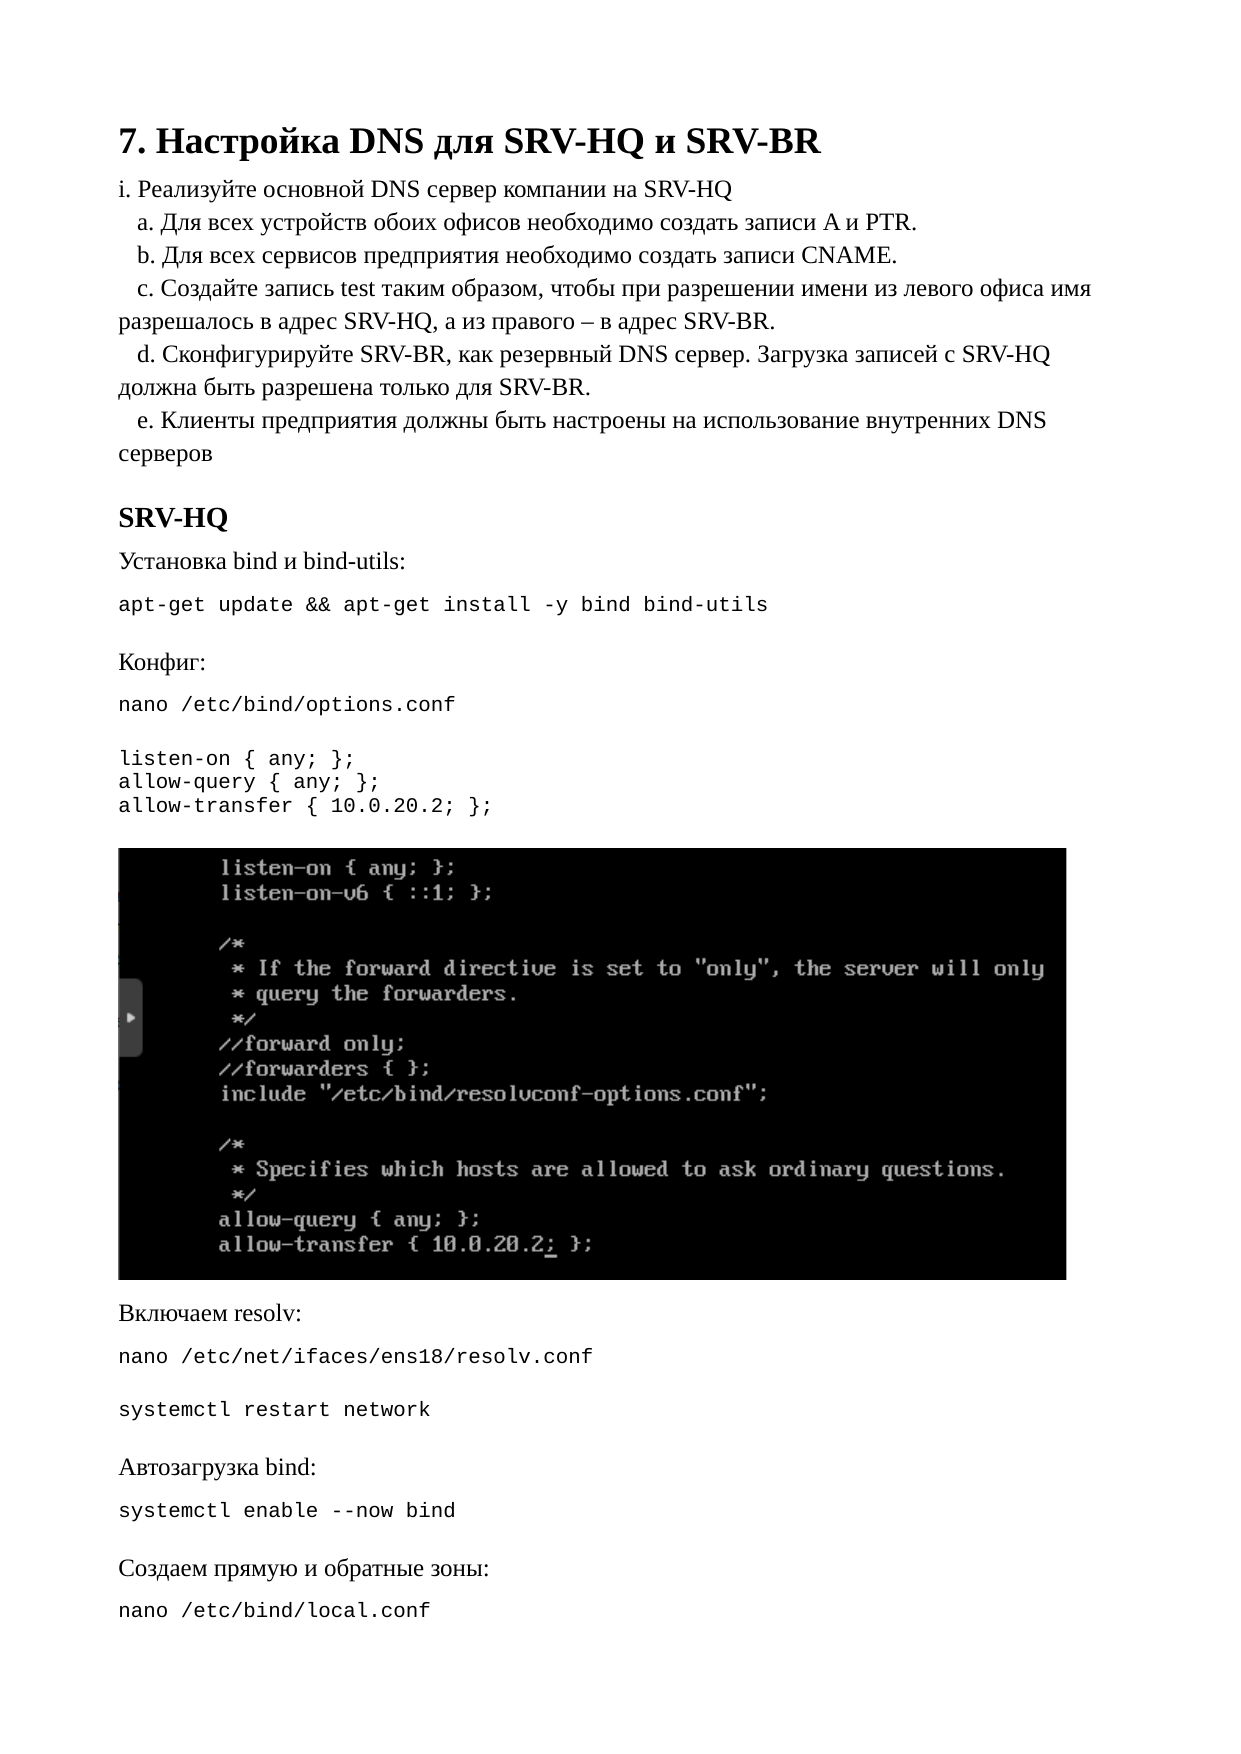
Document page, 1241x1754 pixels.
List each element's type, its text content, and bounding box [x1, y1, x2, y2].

text nano /etc/bind/options.conf [118, 694, 1122, 718]
text listen-on { any; }; [118, 748, 1122, 771]
text allow-transfer { 10.0.20.2; }; [118, 795, 1122, 818]
text systemctl restart network [118, 1399, 1122, 1422]
text Создаем прямую и обратные зоны: [118, 1553, 1122, 1581]
text nano /etc/bind/local.conf [118, 1600, 1122, 1624]
text systemctl enable --now bind [118, 1499, 1122, 1523]
subtitle 7. Настройка DNS для SRV-HQ и SRV-BR [118, 118, 1122, 161]
picture [118, 848, 1067, 1280]
text nano /etc/net/ifaces/ens18/resolv.conf [118, 1346, 1122, 1369]
subtitle SRV-HQ [118, 500, 1122, 534]
text Конфиг: [118, 647, 1122, 676]
text allow-query { any; }; [118, 771, 1122, 795]
text Включаем resolv: [118, 1298, 1122, 1327]
text apt-get update && apt-get install -y bind bind-utils [118, 594, 1122, 617]
text Автозагрузка bind: [118, 1452, 1122, 1481]
text Установка bind и bind-utils: [118, 546, 1122, 575]
text i. Реализуйте основной DNS сервер компании на SRV-HQ a. Для всех устройств обоих офисов необходимо создать записи A и PTR. b. Для всех сервисов предприятия необходимо создать записи CNAME. c. Создайте запись test таким образом, чтобы при разрешении имени из левого офиса имя разрешалось в адрес SRV-HQ, а из правого – в адрес SRV-BR. d. Сконфигурируйте SRV-BR, как резервный DNS сервер. Загрузка записей с SRV-HQ должна быть разрешена только для SRV-BR. e. Клиенты предприятия должны быть настроены на использование внутренних DNS серверов [118, 174, 1122, 467]
